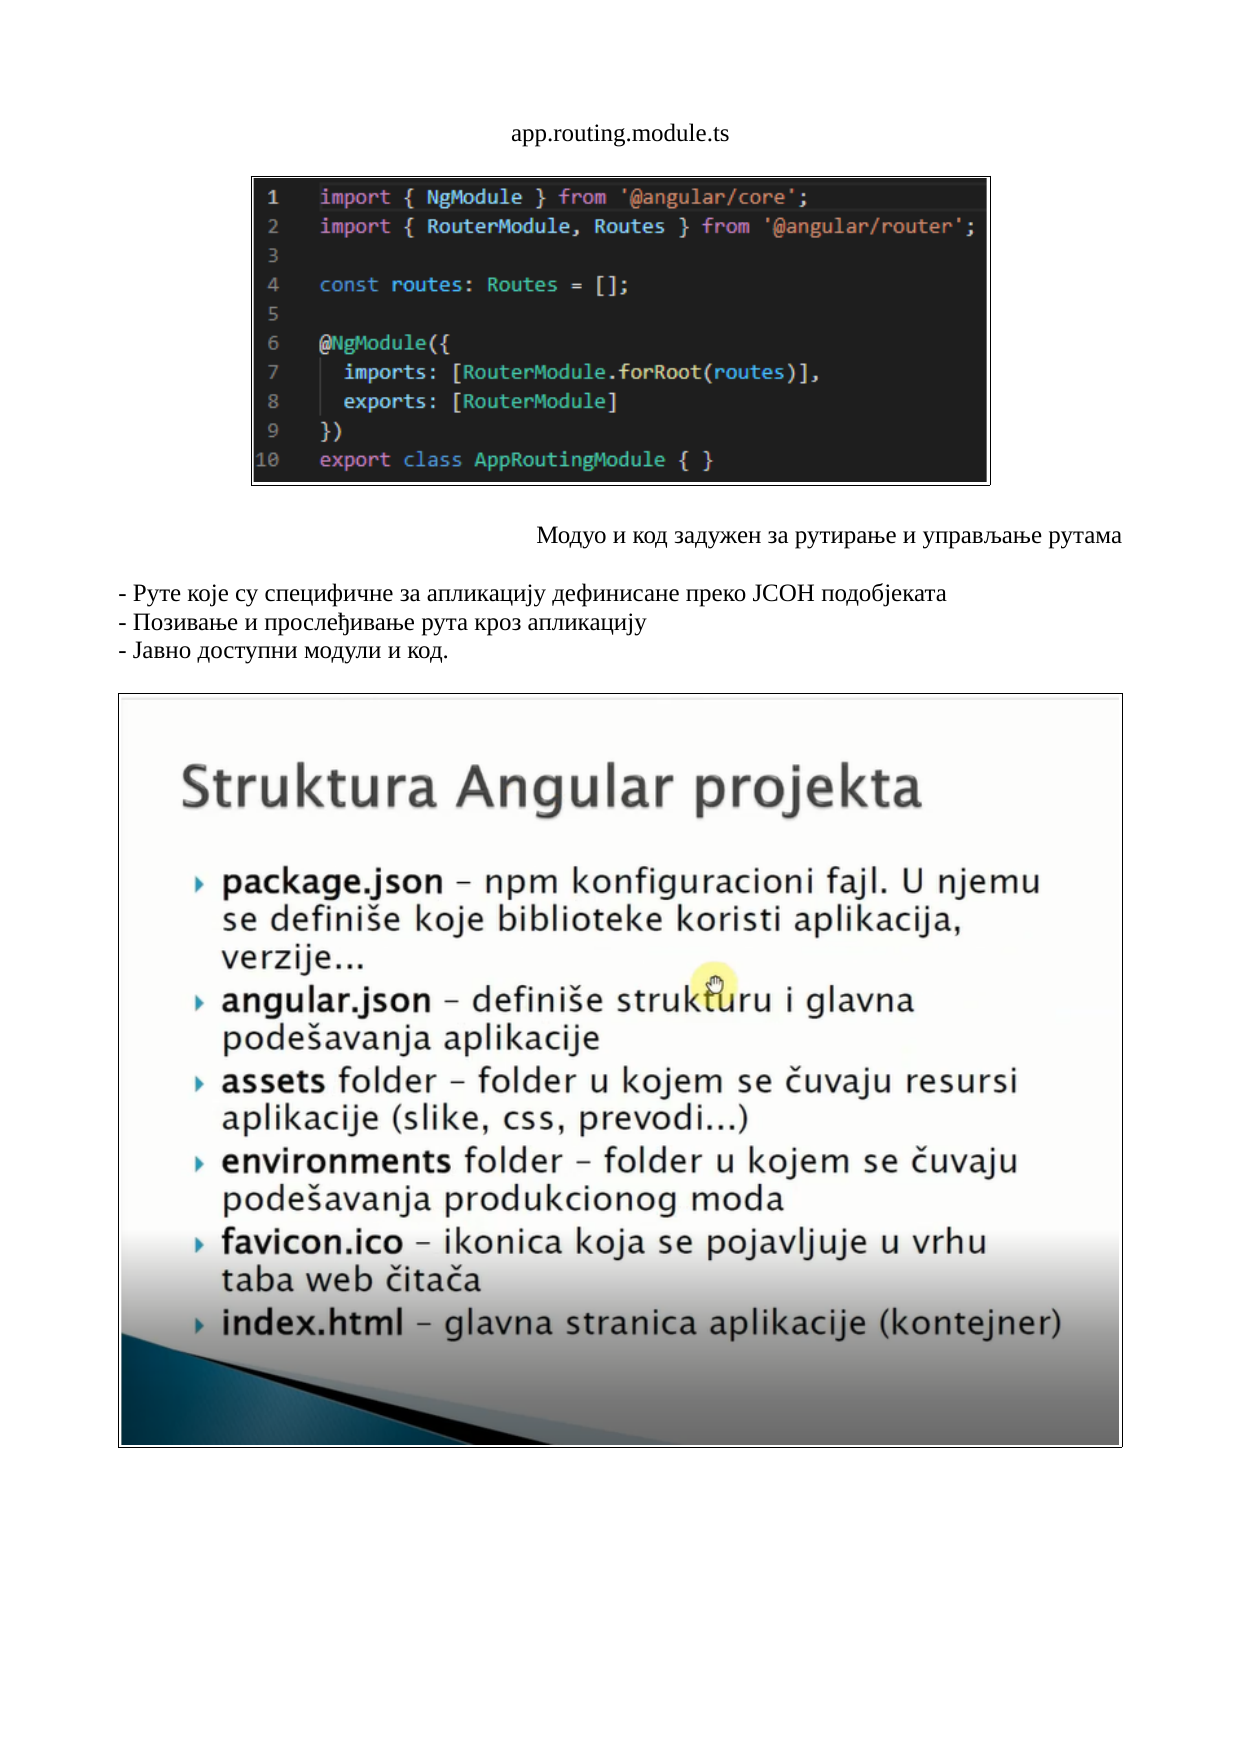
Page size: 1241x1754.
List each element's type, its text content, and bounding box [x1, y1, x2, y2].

text - Позивање и прослеђивање рута кроз апликацију [118, 607, 1122, 636]
picture [253, 178, 987, 482]
text - Јавно доступни модули и код. [118, 636, 1122, 664]
text Модуо и код задужен за рутирање и управљање рутама [118, 521, 1122, 549]
text - Руте које су специфичне за апликацију дефинисане преко ЈСОН подобјеката [118, 578, 1122, 607]
text app.routing.module.ts [118, 118, 1122, 147]
picture [121, 696, 1119, 1445]
